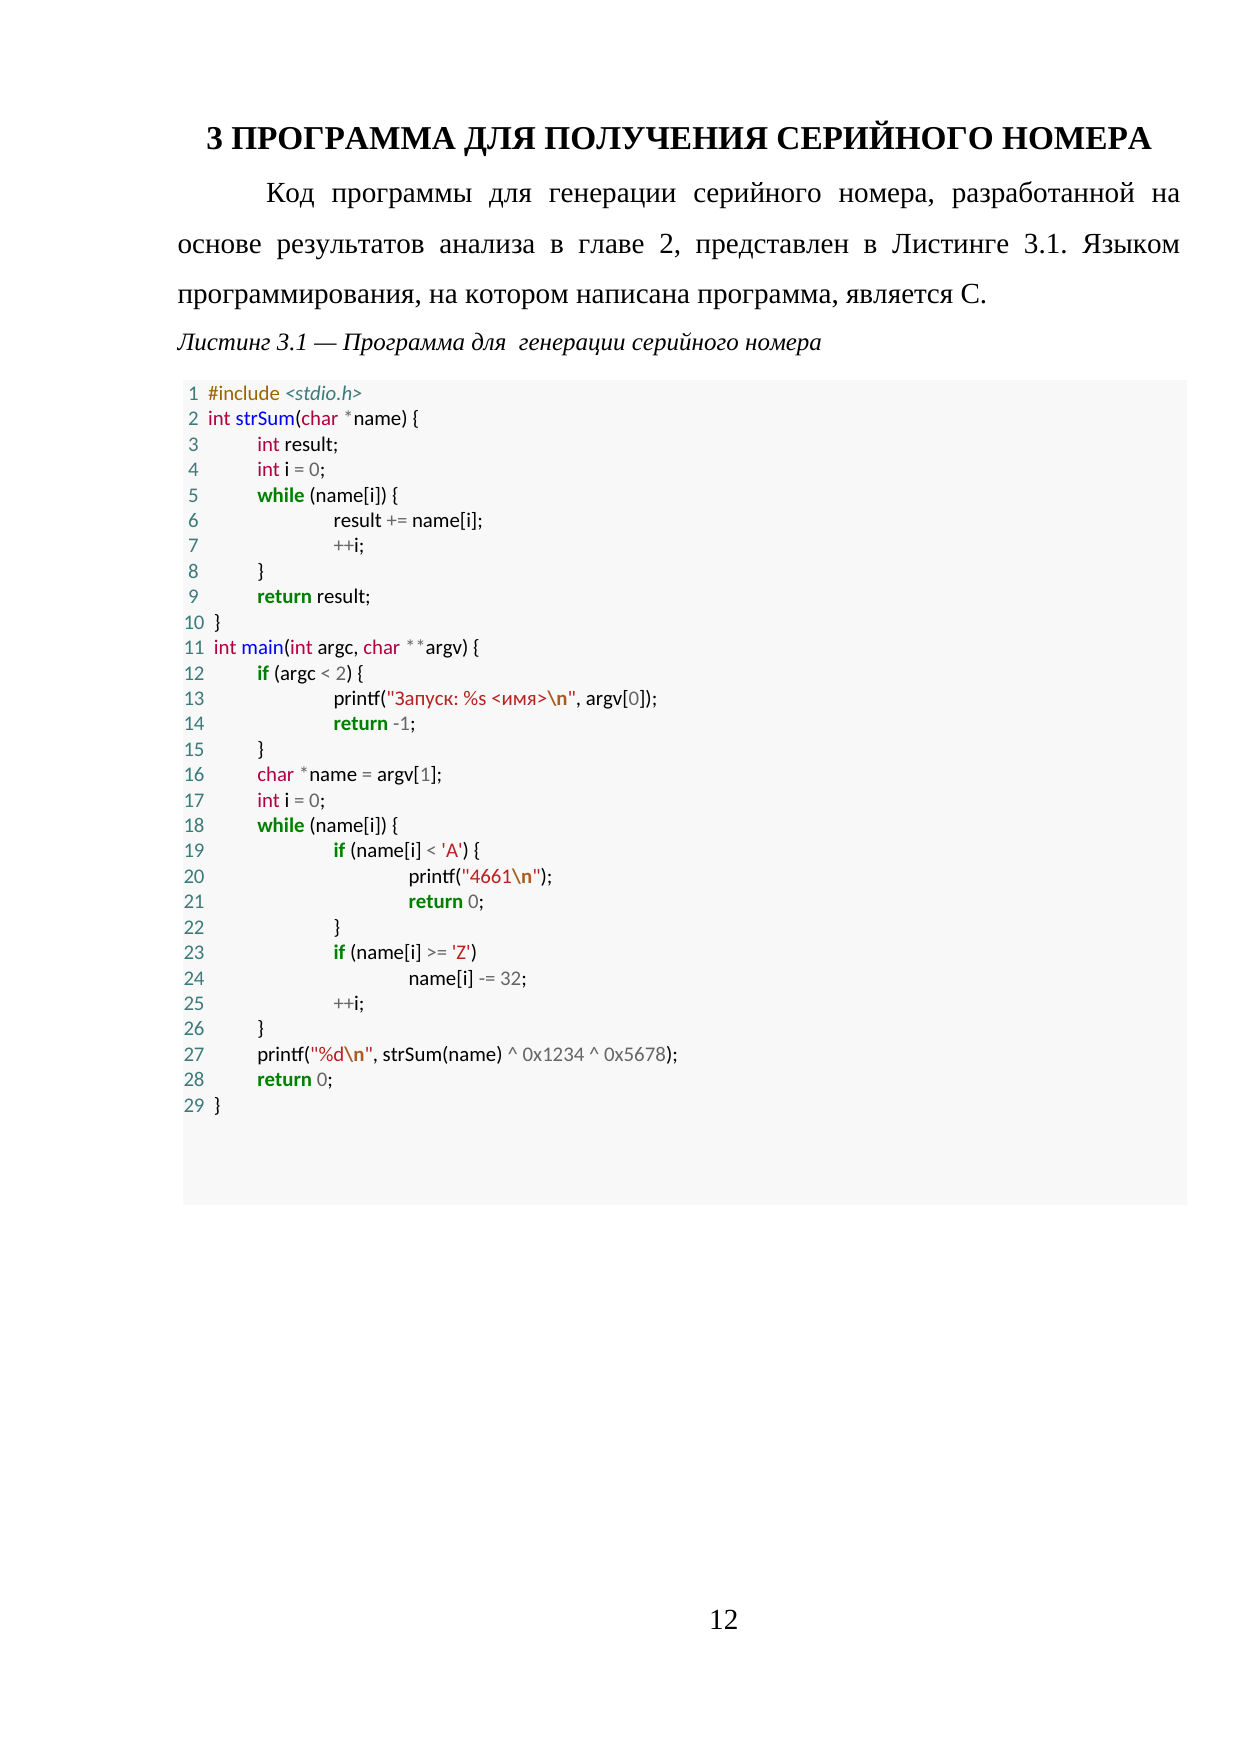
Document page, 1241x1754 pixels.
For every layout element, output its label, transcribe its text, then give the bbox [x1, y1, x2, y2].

text Листинг 3.1 — Программа для генерации серийного номера [177, 327, 1181, 355]
subtitle 3 ПРОГРАММА ДЛЯ ПОЛУЧЕНИЯ СЕРИЙНОГО НОМЕРА [177, 118, 1181, 156]
text Код программы для генерации серийного номера, разработанной на основе результатов анализа в главе 2, представлен в Листинге 3.1. Языком программирования, на котором написана программа, является C. [177, 176, 1181, 310]
